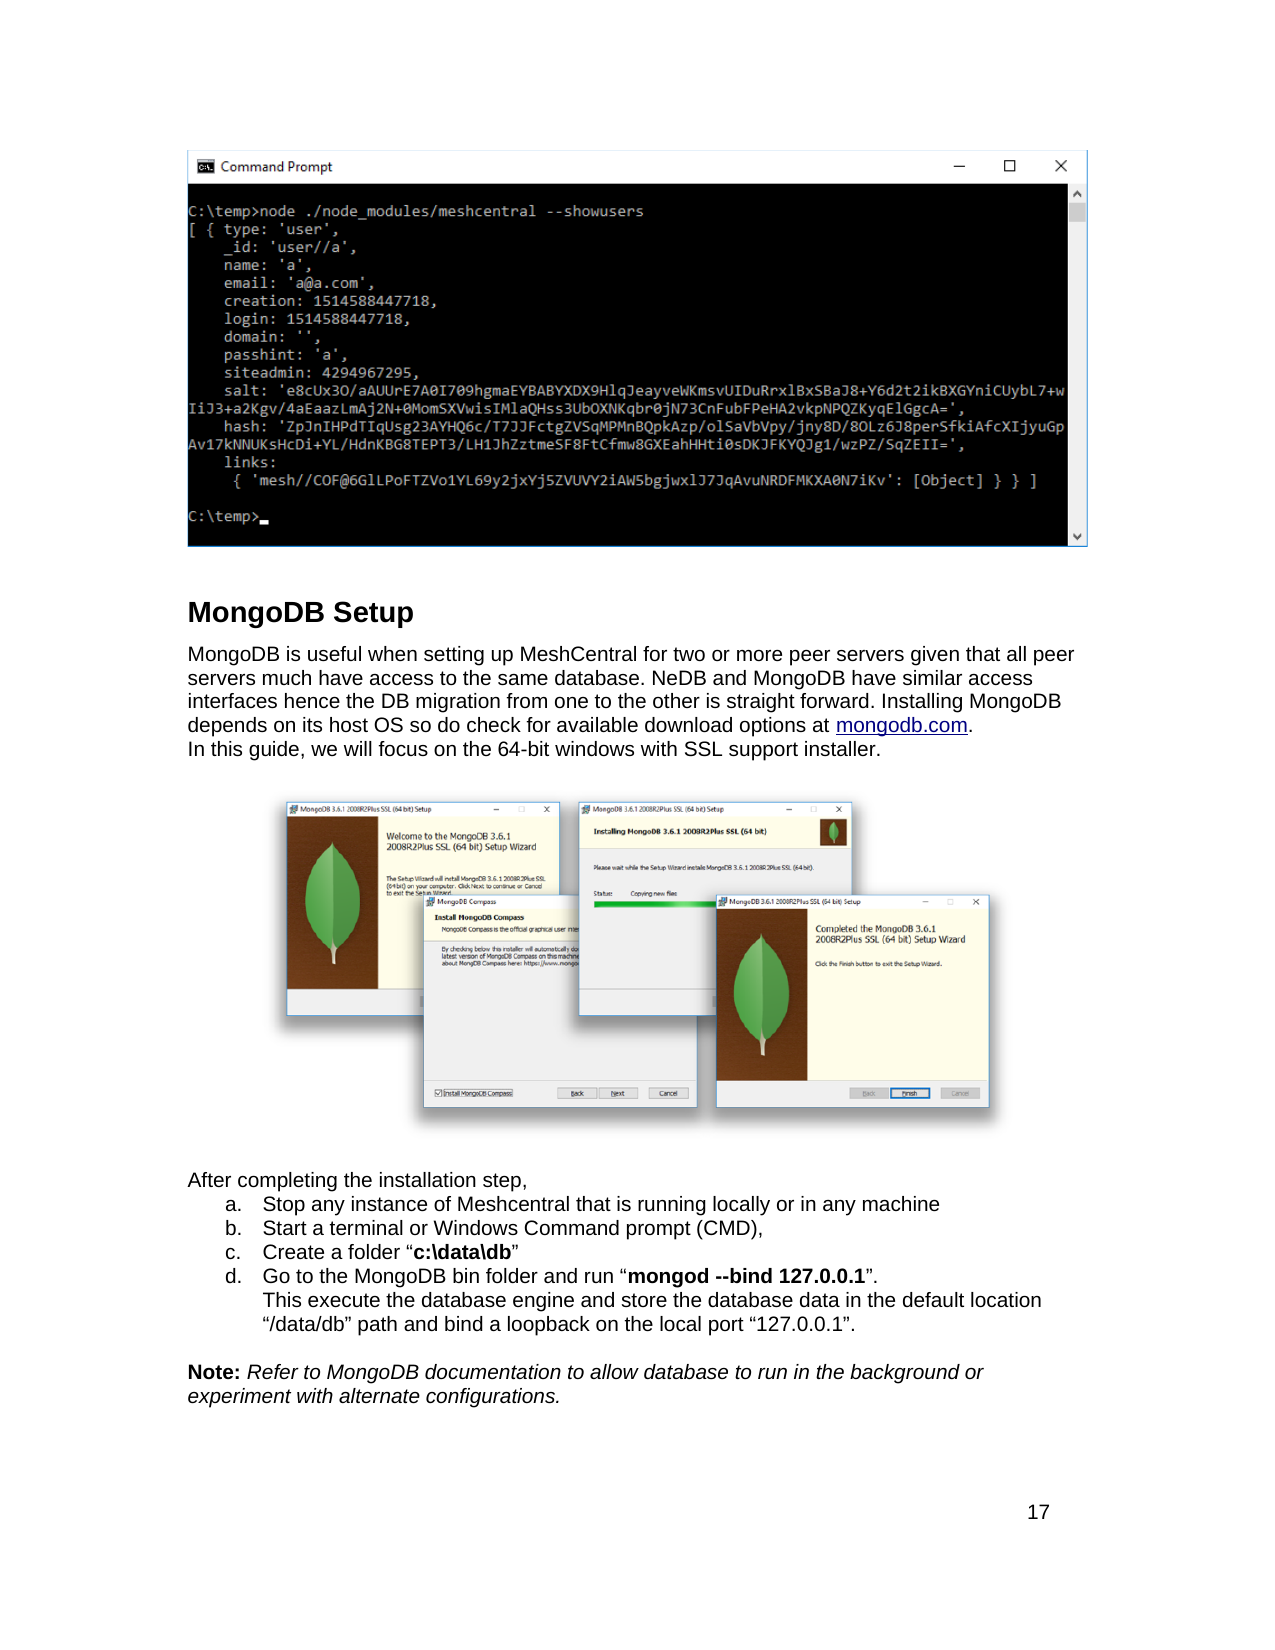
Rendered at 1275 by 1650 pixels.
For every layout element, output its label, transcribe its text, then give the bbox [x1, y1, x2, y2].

list Go to the MongoDB bin folder and run “mongod --bind 127.0.0.1”. [225, 1264, 1087, 1288]
subtitle MongoDB Setup [187, 595, 1087, 629]
text In this guide, we will focus on the 64-bit windows with SSL support installer. [187, 737, 1087, 761]
text After completing the installation step, [187, 1168, 1087, 1192]
text Note: Refer to MongoDB documentation to allow database to run in the background or experiment with alternate configurations. [187, 1360, 1087, 1408]
list Create a folder “c:\data\db” [225, 1240, 1087, 1264]
text MongoDB is useful when setting up MeshCentral for two or more peer servers given that all peer servers much have access to the same database. NeDB and MongoDB have similar access interfaces hence the DB migration from one to the other is straight forward. Installing MongoDB depends on its host OS so do check for available download options at mongodb.com. [187, 641, 1087, 737]
text This execute the database engine and store the database data in the default location “/data/db” path and bind a loopback on the local port “127.0.0.1”. [262, 1288, 1087, 1336]
list Stop any instance of Meshcentral that is running locally or in any machine [225, 1192, 1087, 1216]
list Start a terminal or Windows Command prompt (CMD), [225, 1216, 1087, 1240]
